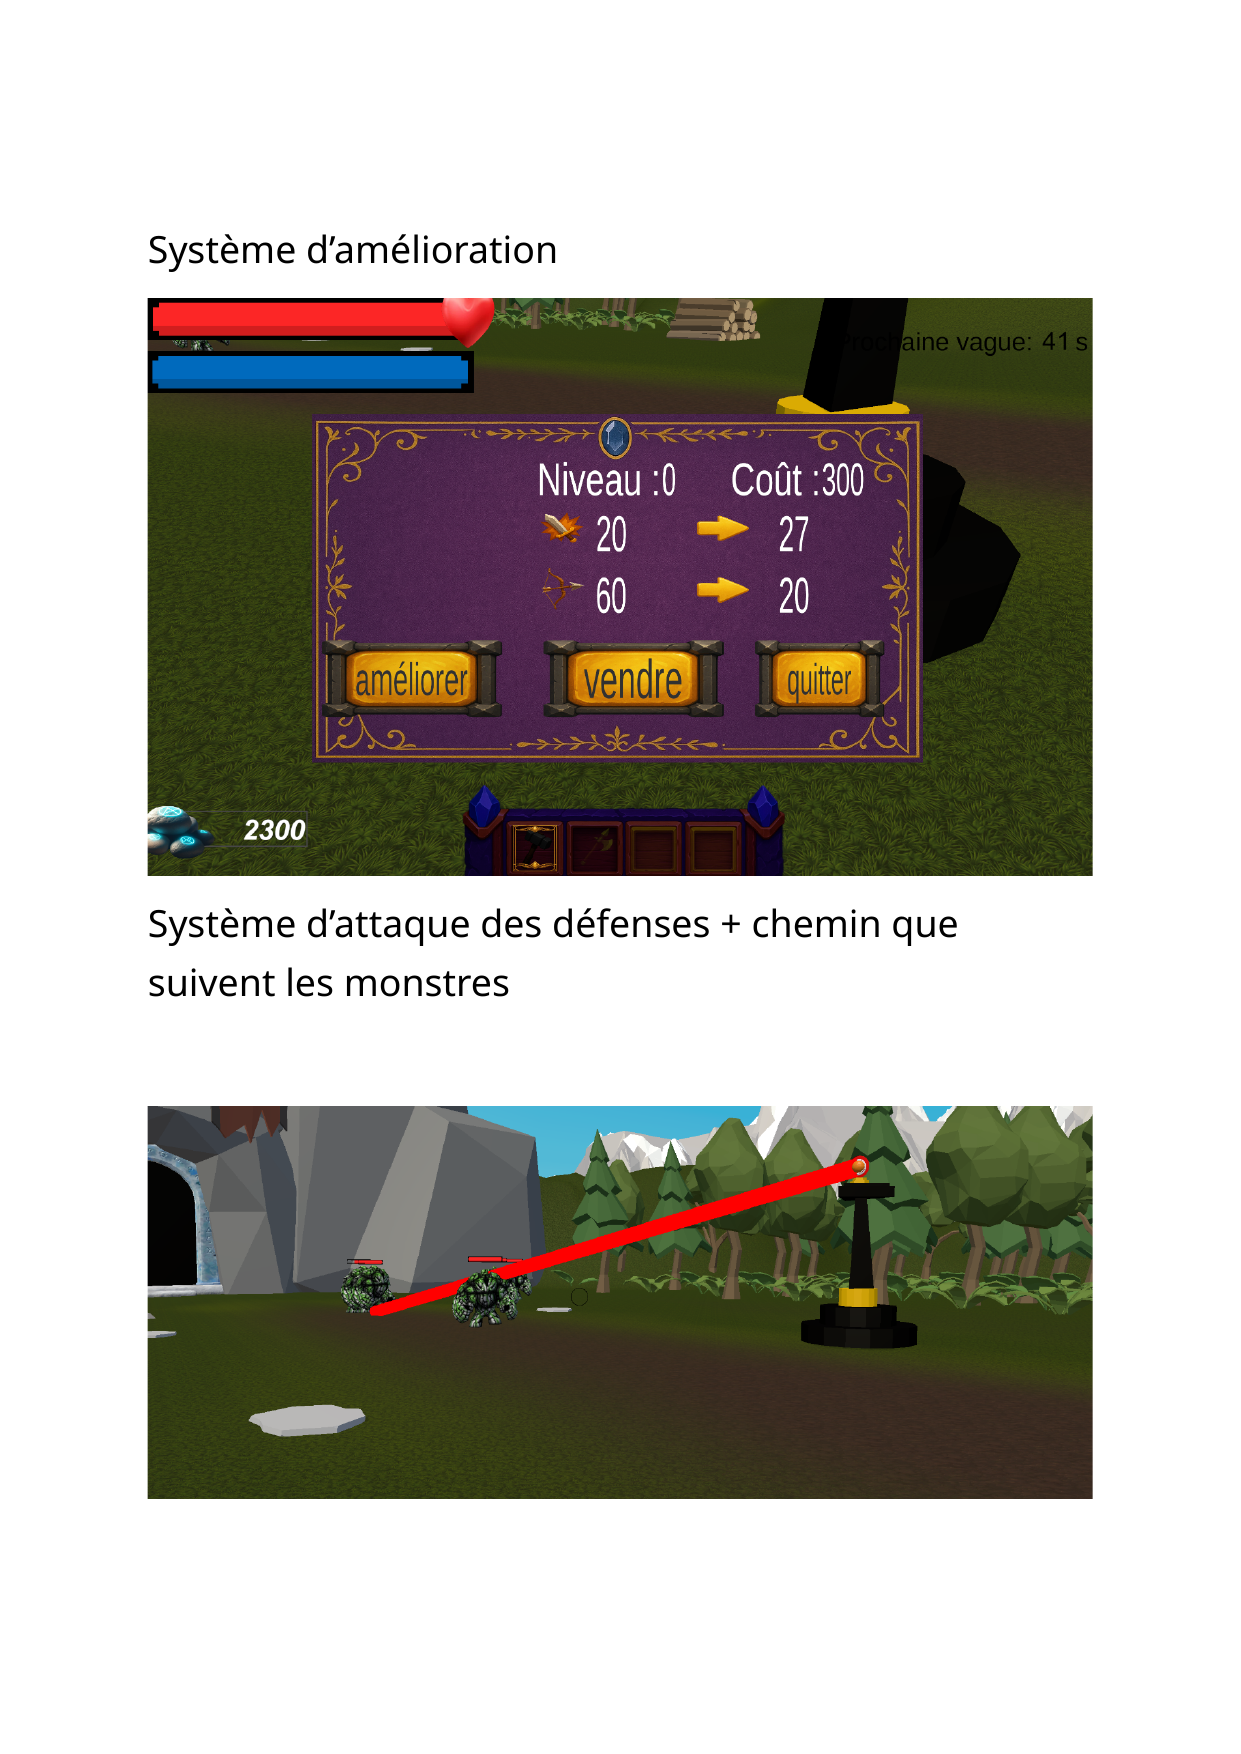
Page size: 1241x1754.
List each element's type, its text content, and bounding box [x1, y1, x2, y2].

text Système d’amélioration [148, 223, 1093, 274]
text Système d’attaque des défenses + chemin que suivent les monstres [148, 897, 1093, 1007]
